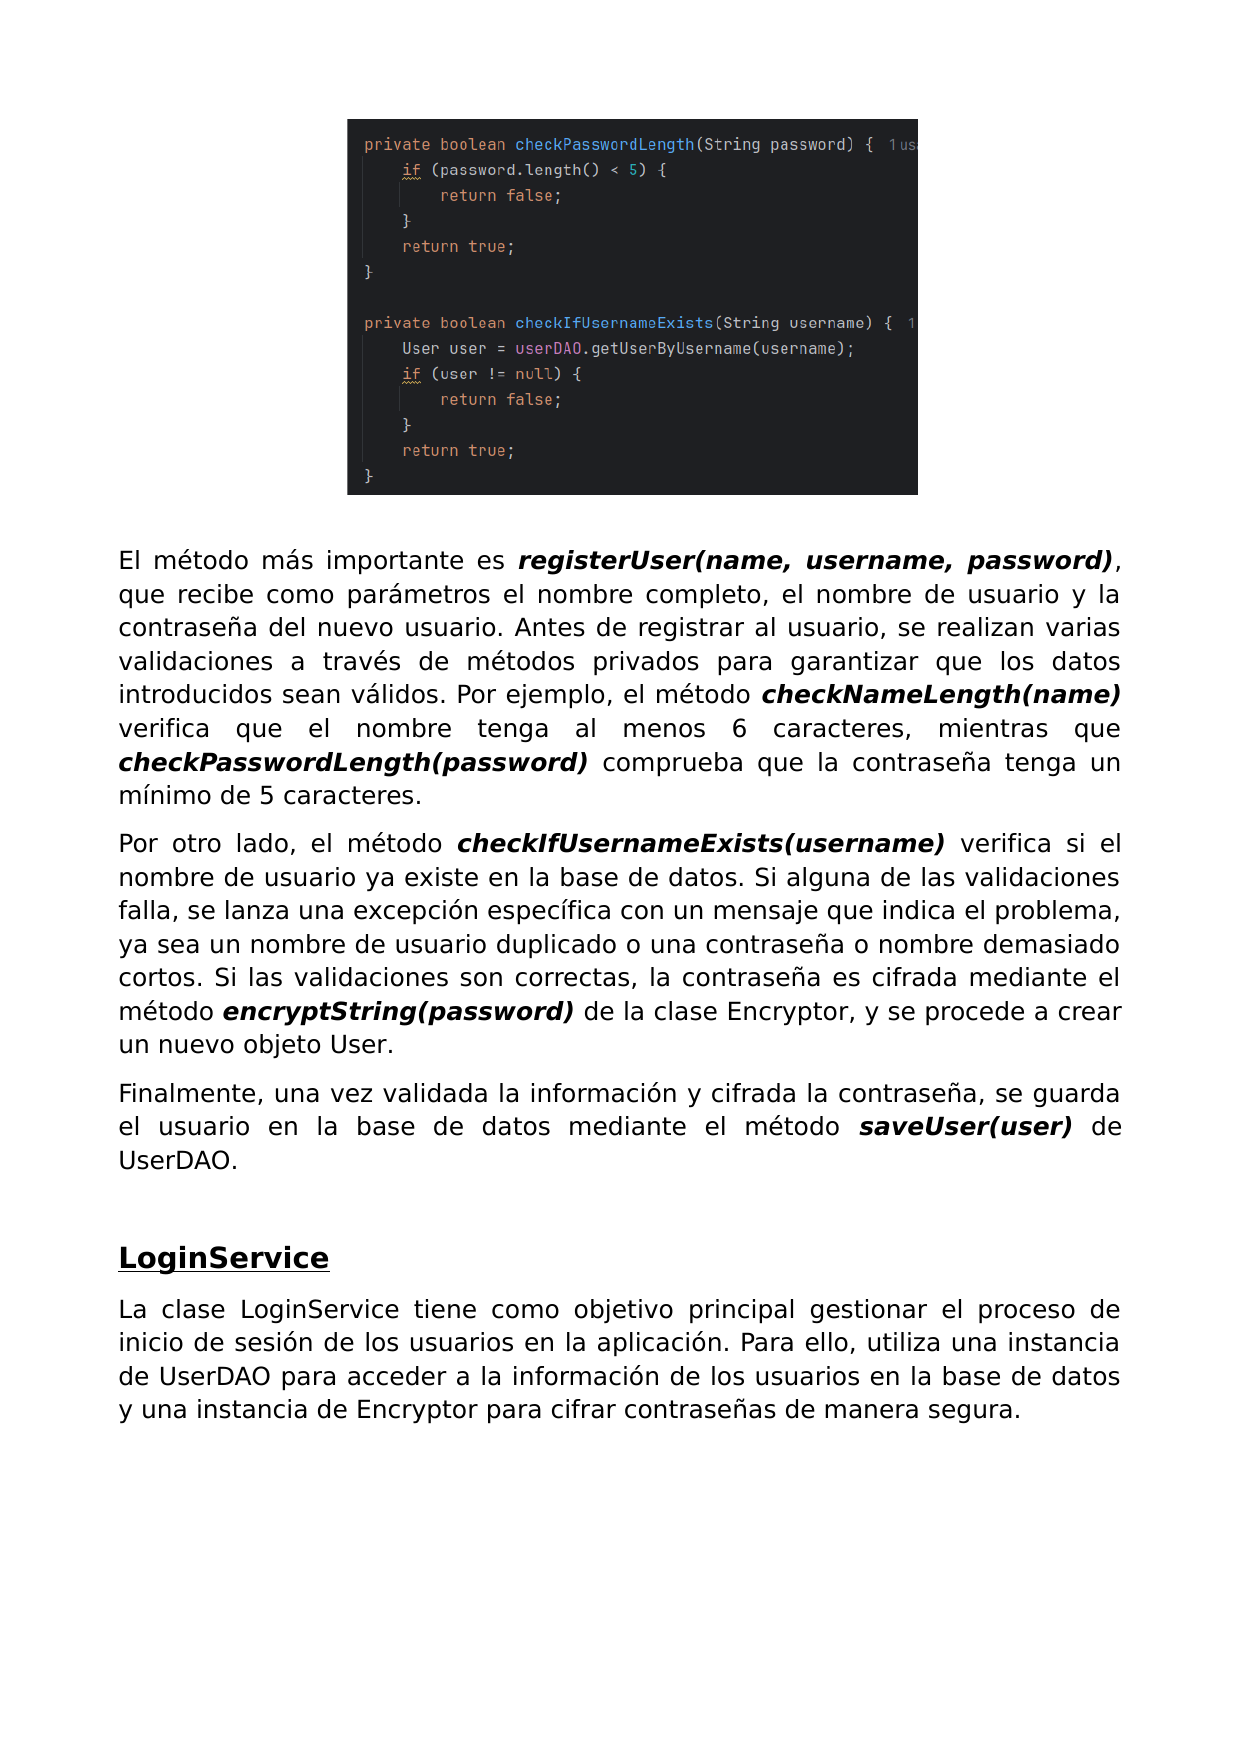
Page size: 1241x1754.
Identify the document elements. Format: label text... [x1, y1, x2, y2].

text El método más importante es registerUser(name, username, password), que recibe como parámetros el nombre completo, el nombre de usuario y la contraseña del nuevo usuario. Antes de registrar al usuario, se realizan varias validaciones a través de métodos privados para garantizar que los datos introducidos sean válidos. Por ejemplo, el método checkNameLength(name) verifica que el nombre tenga al menos 6 caracteres, mientras que checkPasswordLength(password) comprueba que la contraseña tenga un mínimo de 5 caracteres. [118, 546, 1122, 810]
text Por otro lado, el método checkIfUsernameExists(username) verifica si el nombre de usuario ya existe en la base de datos. Si alguna de las validaciones falla, se lanza una excepción específica con un mensaje que indica el problema, ya sea un nombre de usuario duplicado o una contraseña o nombre demasiado cortos. Si las validaciones son correctas, la contraseña es cifrada mediante el método encryptString(password) de la clase Encryptor, y se procede a crear un nuevo objeto User. [118, 829, 1122, 1060]
picture [347, 119, 918, 495]
text La clase LoginService tiene como objetivo principal gestionar el proceso de inicio de sesión de los usuarios en la aplicación. Para ello, utiliza una instancia de UserDAO para acceder a la información de los usuarios en la base de datos y una instancia de Encryptor para cifrar contraseñas de manera segura. [118, 1295, 1122, 1425]
text LoginService [118, 1242, 1122, 1276]
text Finalmente, una vez validada la información y cifrada la contraseña, se guarda el usuario en la base de datos mediante el método saveUser(user) de UserDAO. [118, 1079, 1122, 1175]
